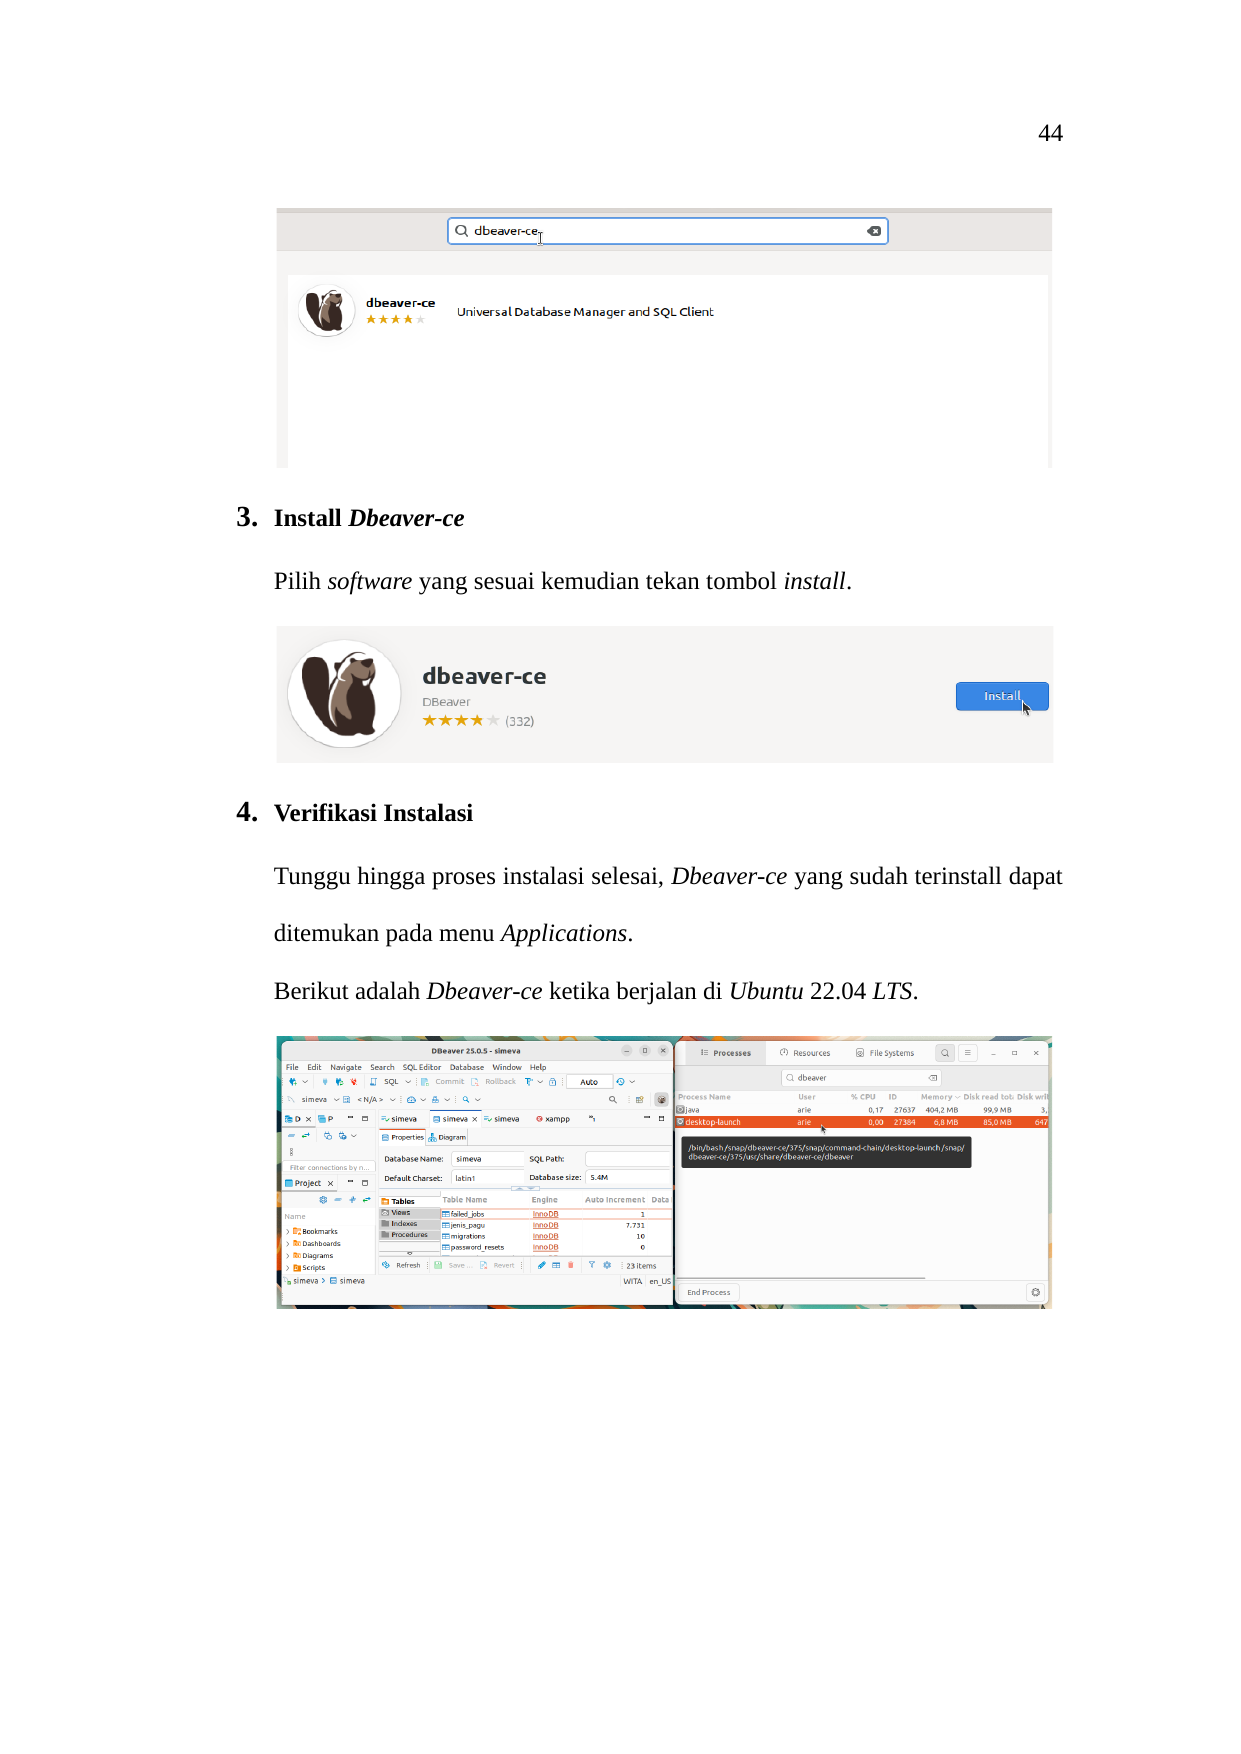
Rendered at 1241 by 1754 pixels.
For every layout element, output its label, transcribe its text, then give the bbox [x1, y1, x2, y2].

list Install Dbeaver-ce [236, 499, 1063, 533]
picture [276, 208, 1053, 468]
picture [276, 626, 1054, 763]
list Verifikasi Instalasi [236, 794, 1063, 827]
list Tunggu hingga proses instalasi selesai, Dbeaver-ce yang sudah terinstall dapat ditemukan pada menu Applications. [236, 861, 1063, 947]
list Berikut adalah Dbeaver-ce ketika berjalan di Ubuntu 22.04 LTS. [236, 976, 1063, 1005]
list Pilih software yang sesuai kemudian tekan tombol install. [236, 566, 1063, 595]
picture [276, 1036, 1053, 1309]
